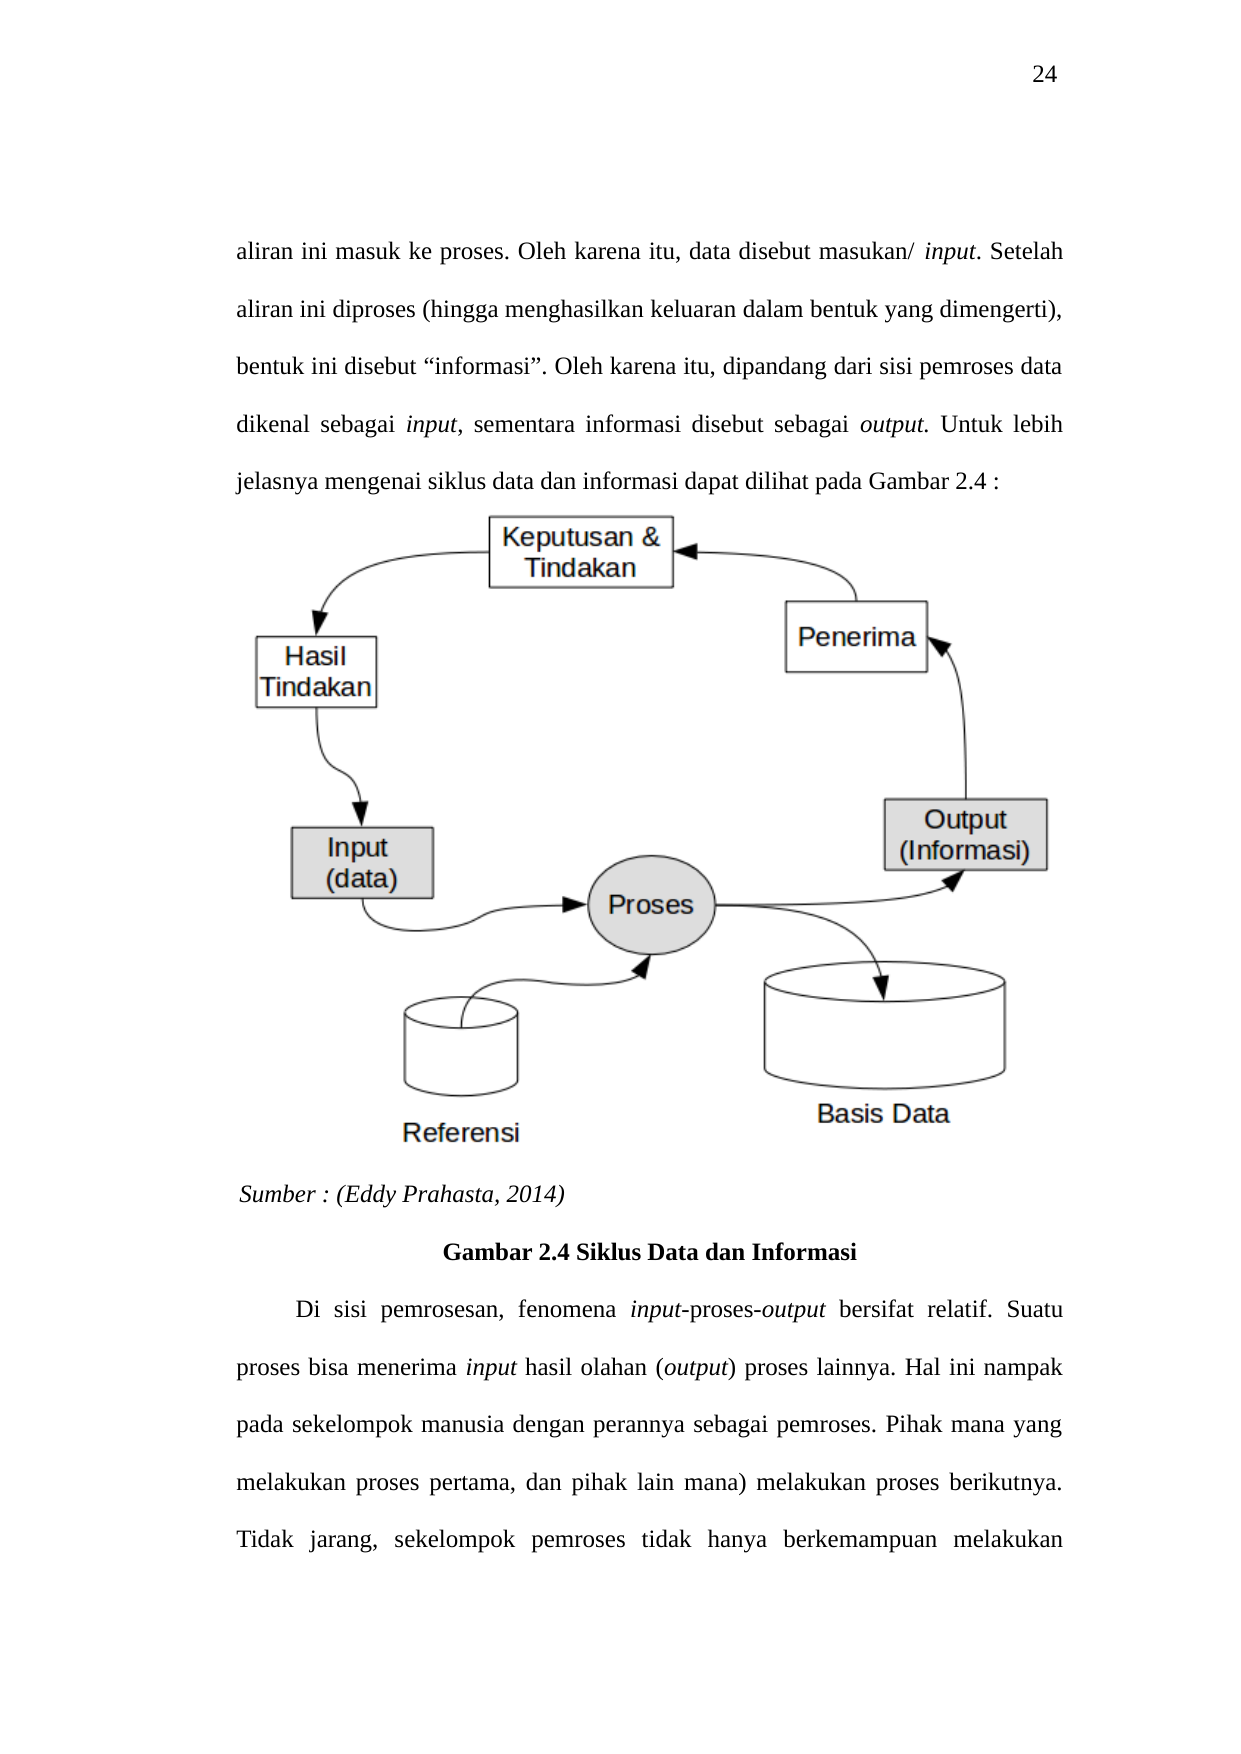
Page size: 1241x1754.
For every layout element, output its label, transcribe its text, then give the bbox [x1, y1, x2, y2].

text Gambar 2.4 Siklus Data dan Informasi [239, 1237, 1060, 1266]
picture [239, 508, 1061, 1151]
text Di sisi pemrosesan, fenomena input-proses-output bersifat relatif. Suatu proses bisa menerima input hasil olahan (output) proses lainnya. Hal ini nampak pada sekelompok manusia dengan perannya sebagai pemroses. Pihak mana yang melakukan proses pertama, dan pihak lain mana) melakukan proses berikutnya. Tidak jarang, sekelompok pemroses tidak hanya berkemampuan melakukan [236, 1294, 1063, 1553]
text aliran ini masuk ke proses. Oleh karena itu, data disebut masukan/ input. Setelah aliran ini diproses (hingga menghasilkan keluaran dalam bentuk yang dimengerti), bentuk ini disebut “informasi”. Oleh karena itu, dipandang dari sisi pemroses data dikenal sebagai input, sementara informasi disebut sebagai output. Untuk lebih jelasnya mengenai siklus data dan informasi dapat dilihat pada Gambar 2.4 : [236, 236, 1063, 495]
text Sumber : (Eddy Prahasta, 2014) [239, 1151, 1060, 1208]
